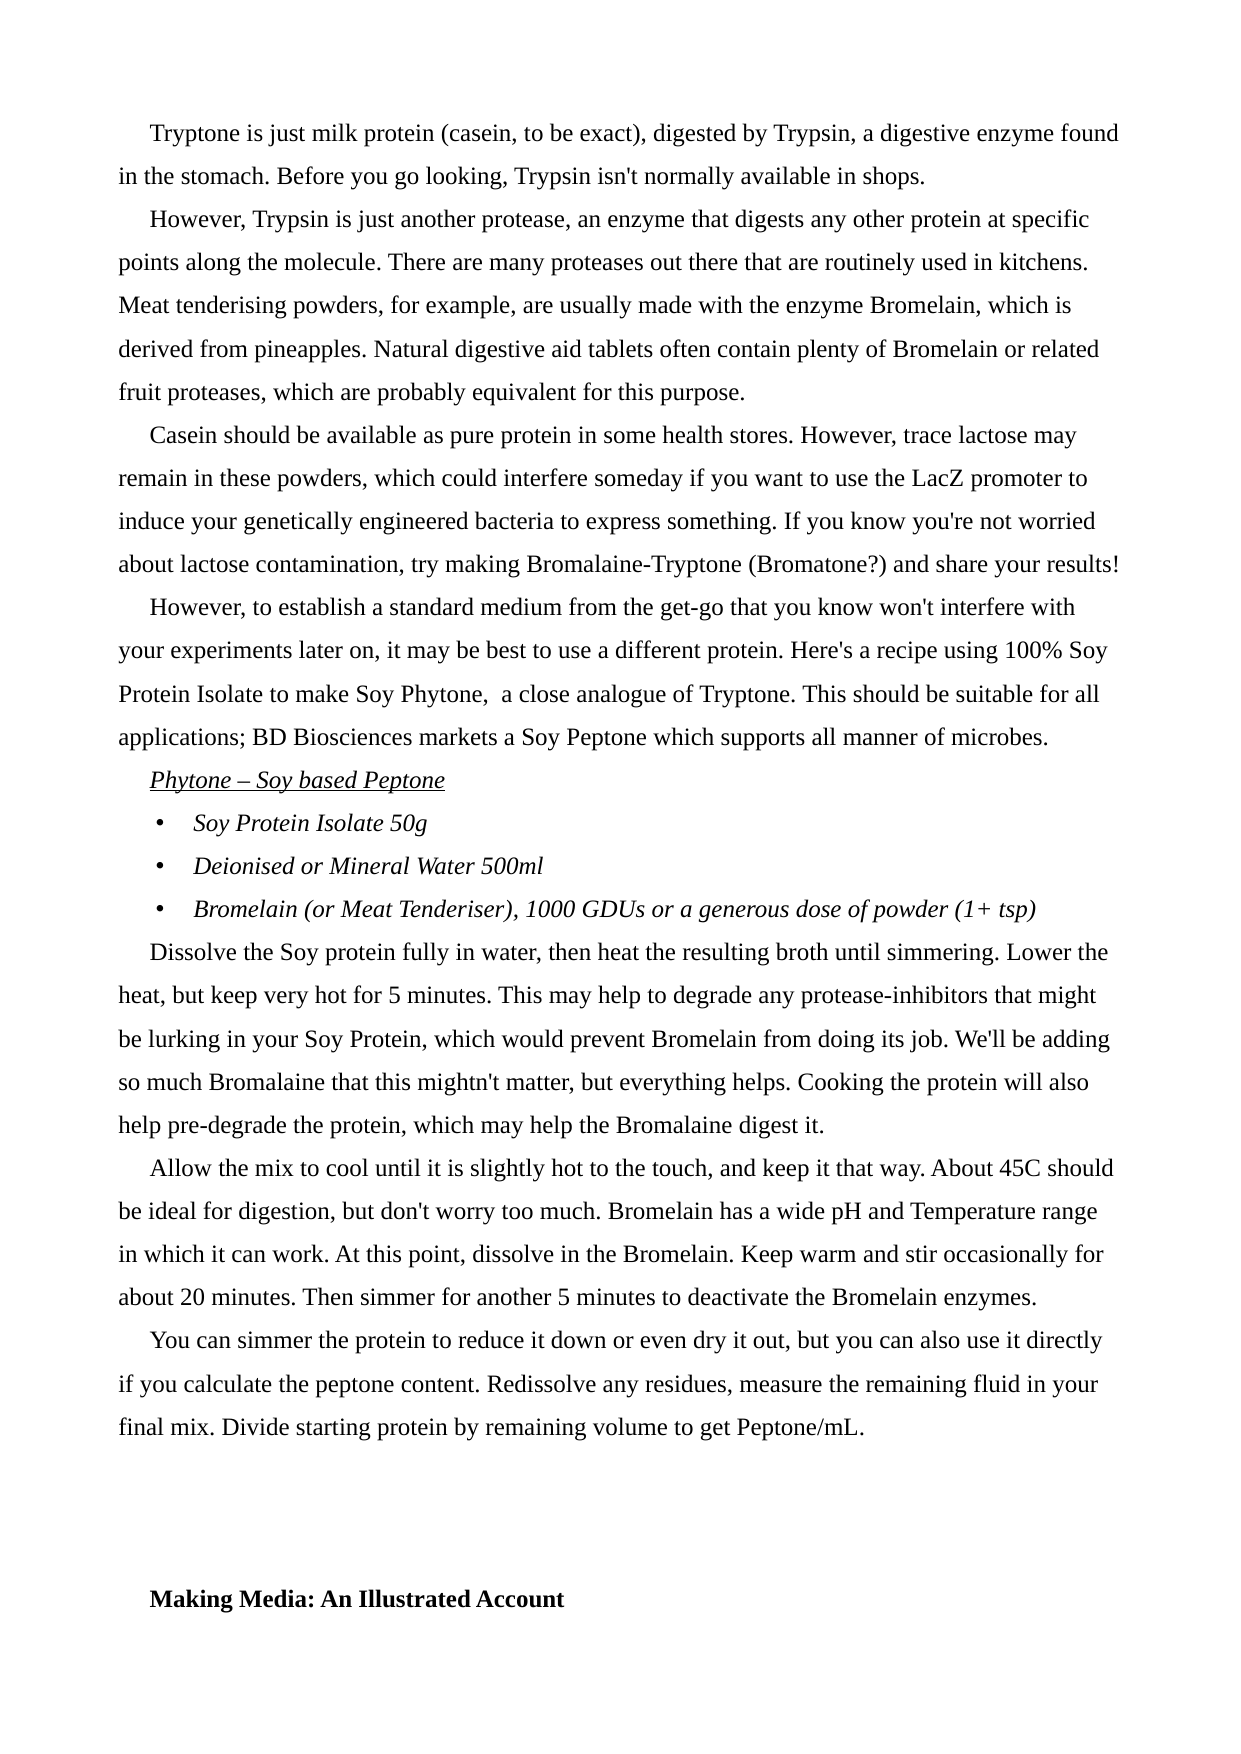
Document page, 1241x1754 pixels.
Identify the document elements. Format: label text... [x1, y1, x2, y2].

text However, to establish a standard medium from the get-go that you know won't interfere with your experiments later on, it may be best to use a different protein. Here's a recipe using 100% Soy Protein Isolate to make Soy Phytone, a close analogue of Tryptone. This should be suitable for all applications; BD Biosciences markets a Soy Peptone which supports all manner of microbes. [118, 592, 1122, 751]
list Bromelain (or Meat Tenderiser), 1000 GDUs or a generous dose of powder (1+ tsp) [156, 894, 1122, 923]
text Making Media: An Illustrated Account [118, 1584, 1122, 1613]
text Casein should be available as pure protein in some health stores. However, trace lactose may remain in these powders, which could interfere someday if you want to use the LacZ promoter to induce your genetically engineered bacteria to express something. If you know you're not worried about lactose contamination, try making Bromalaine-Tryptone (Bromatone?) and share your results! [118, 420, 1122, 578]
list Soy Protein Isolate 50g [156, 808, 1122, 837]
text However, Trypsin is just another protease, an enzyme that digests any other protein at specific points along the molecule. There are many proteases out there that are routinely used in kitchens. Meat tenderising powders, for example, are usually made with the enzyme Bromelain, which is derived from pineapples. Natural digestive aid tablets often contain plenty of Bromelain or related fruit proteases, which are probably equivalent for this purpose. [118, 204, 1122, 406]
list Deionised or Mineral Water 500ml [156, 851, 1122, 880]
text Dissolve the Soy protein fully in water, then heat the resulting broth until simmering. Lower the heat, but keep very hot for 5 minutes. This may help to degrade any protease-inhibitors that might be lurking in your Soy Protein, which would prevent Bromelain from doing its job. We'll be adding so much Bromalaine that this mightn't matter, but everything helps. Cooking the protein will also help pre-degrade the protein, which may help the Bromalaine digest it. [118, 937, 1122, 1139]
text Phytone – Soy based Peptone [118, 765, 1122, 794]
text You can simmer the protein to reduce it down or even dry it out, but you can also use it directly if you calculate the peptone content. Redissolve any residues, measure the remaining fluid in your final mix. Divide starting protein by remaining volume to get Peptone/mL. [118, 1326, 1122, 1441]
text Tryptone is just milk protein (casein, to be exact), digested by Trypsin, a digestive enzyme found in the stomach. Before you go looking, Trypsin isn't normally available in shops. [118, 118, 1122, 190]
text Allow the mix to cool until it is slightly hot to the touch, and keep it that way. About 45C should be ideal for digestion, but don't worry too much. Bromelain has a wide pH and Temperature range in which it can work. At this point, dissolve in the Bromelain. Keep warm and stir occasionally for about 20 minutes. Then simmer for another 5 minutes to deactivate the Bromelain enzymes. [118, 1153, 1122, 1311]
